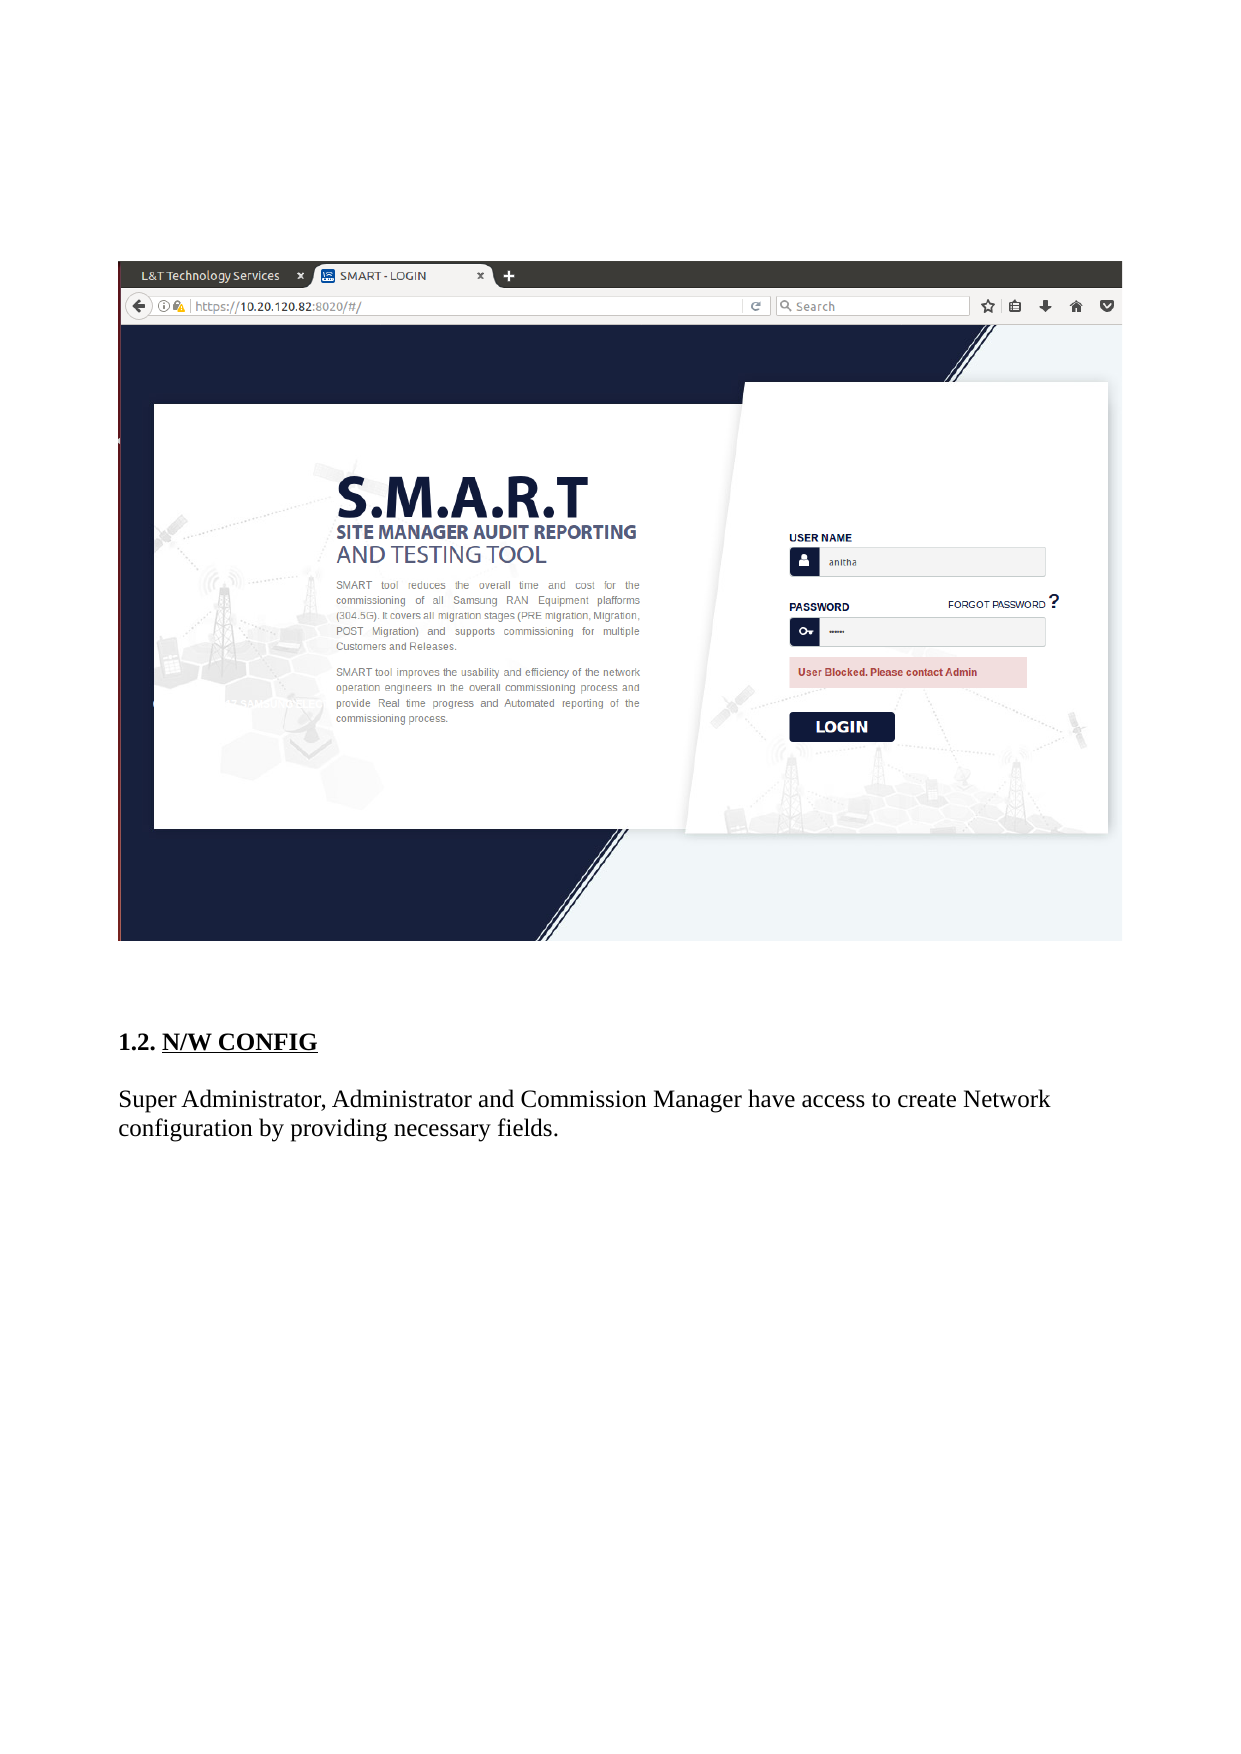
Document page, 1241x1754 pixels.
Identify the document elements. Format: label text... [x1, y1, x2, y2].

text Super Administrator, Administrator and Commission Manager have access to create Network configuration by providing necessary fields. [118, 1084, 1122, 1142]
text 1.2. N/W CONFIG [118, 1027, 1122, 1056]
picture [118, 261, 1123, 941]
